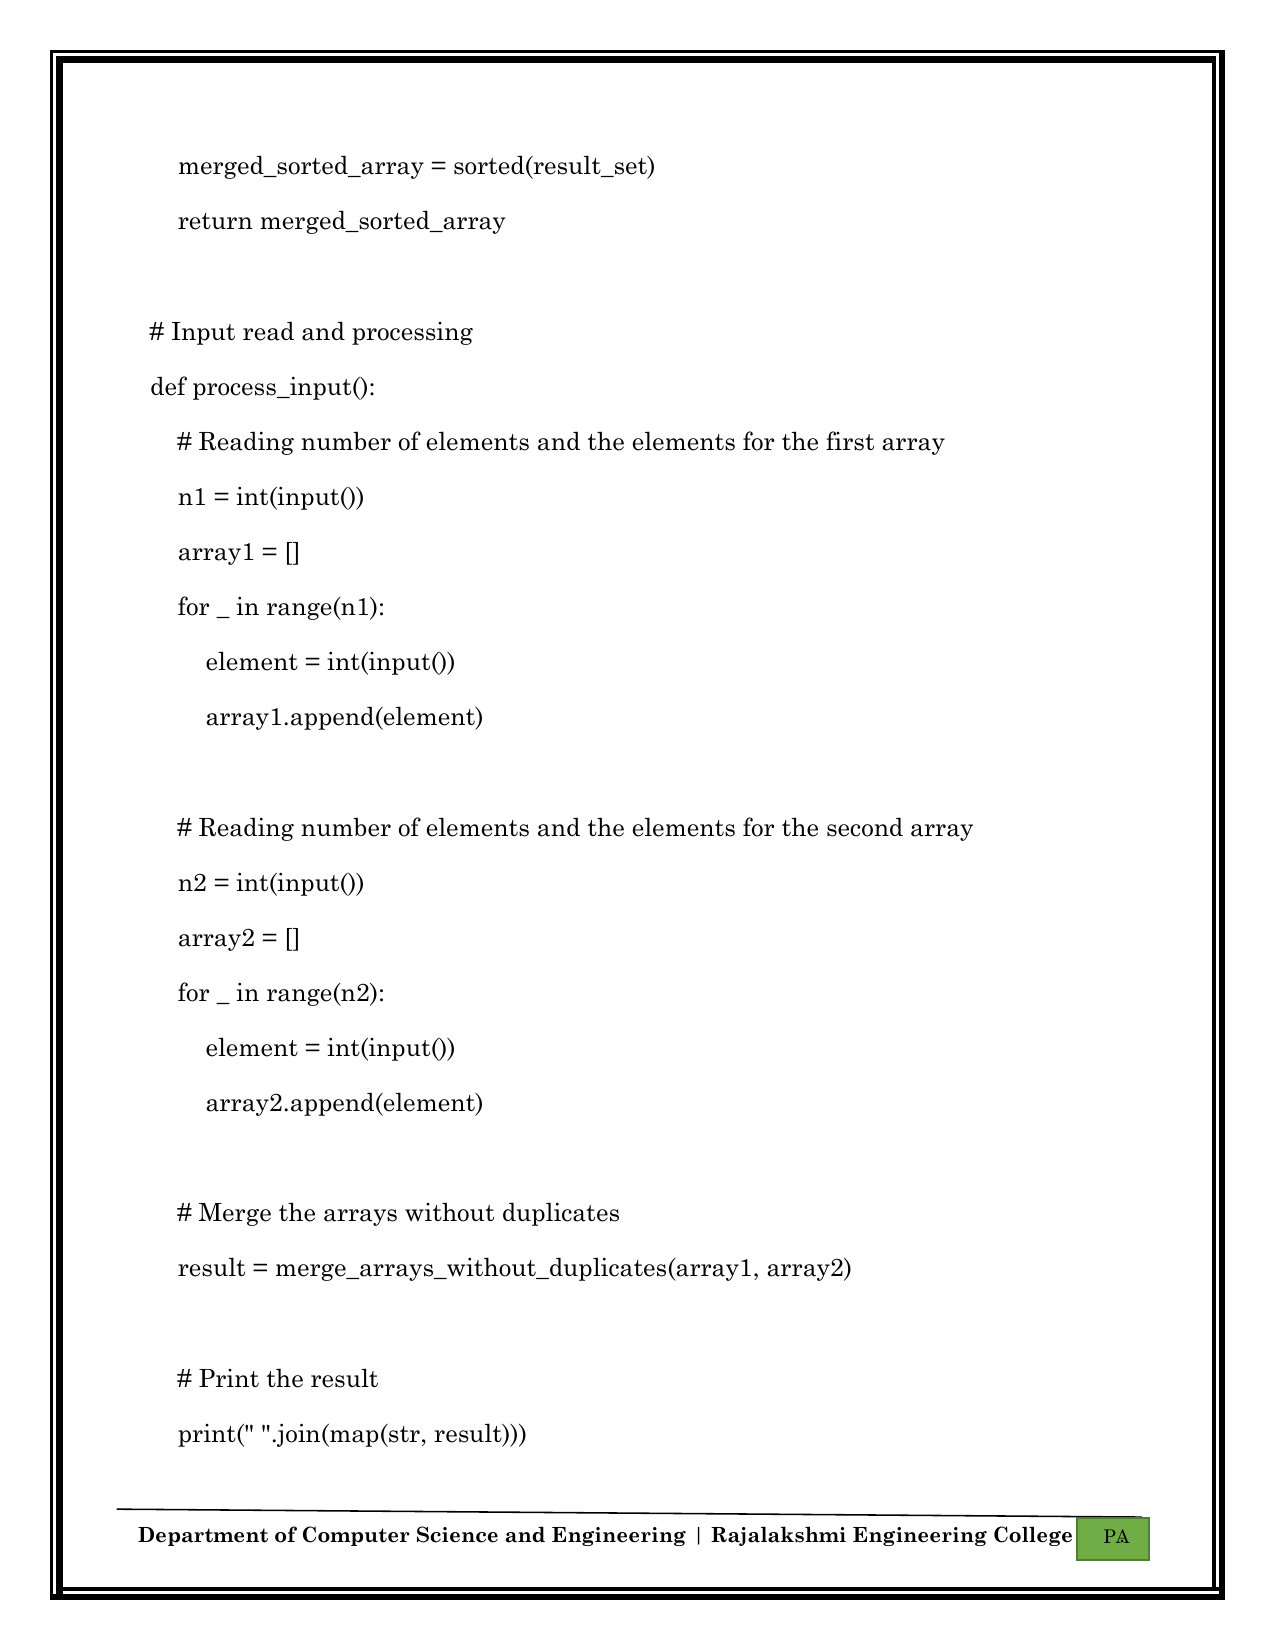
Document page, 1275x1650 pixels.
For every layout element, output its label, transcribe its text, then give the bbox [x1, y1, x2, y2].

text # Merge the arrays without duplicates [150, 1197, 1125, 1227]
text result = merge_arrays_without_duplicates(array1, array2) [150, 1252, 1125, 1282]
text def process_input(): [150, 370, 1125, 401]
text array1 = [] [150, 536, 1125, 566]
text # Reading number of elements and the elements for the second array [150, 811, 1125, 841]
text return merged_sorted_array [150, 205, 1125, 235]
text merged_sorted_array = sorted(result_set) [150, 150, 1125, 180]
text n2 = int(input()) [150, 866, 1125, 896]
text for _ in range(n2): [150, 977, 1125, 1007]
text print(" ".join(map(str, result))) [150, 1417, 1125, 1447]
text element = int(input()) [150, 1032, 1125, 1062]
text # Print the result [150, 1362, 1125, 1392]
text array2 = [] [150, 921, 1125, 952]
text for _ in range(n1): [150, 591, 1125, 621]
text n1 = int(input()) [150, 481, 1125, 511]
text array2.append(element) [150, 1087, 1125, 1117]
text # Reading number of elements and the elements for the first array [150, 426, 1125, 456]
text array1.append(element) [150, 701, 1125, 731]
text # Input read and processing [150, 315, 1125, 345]
text element = int(input()) [150, 646, 1125, 676]
